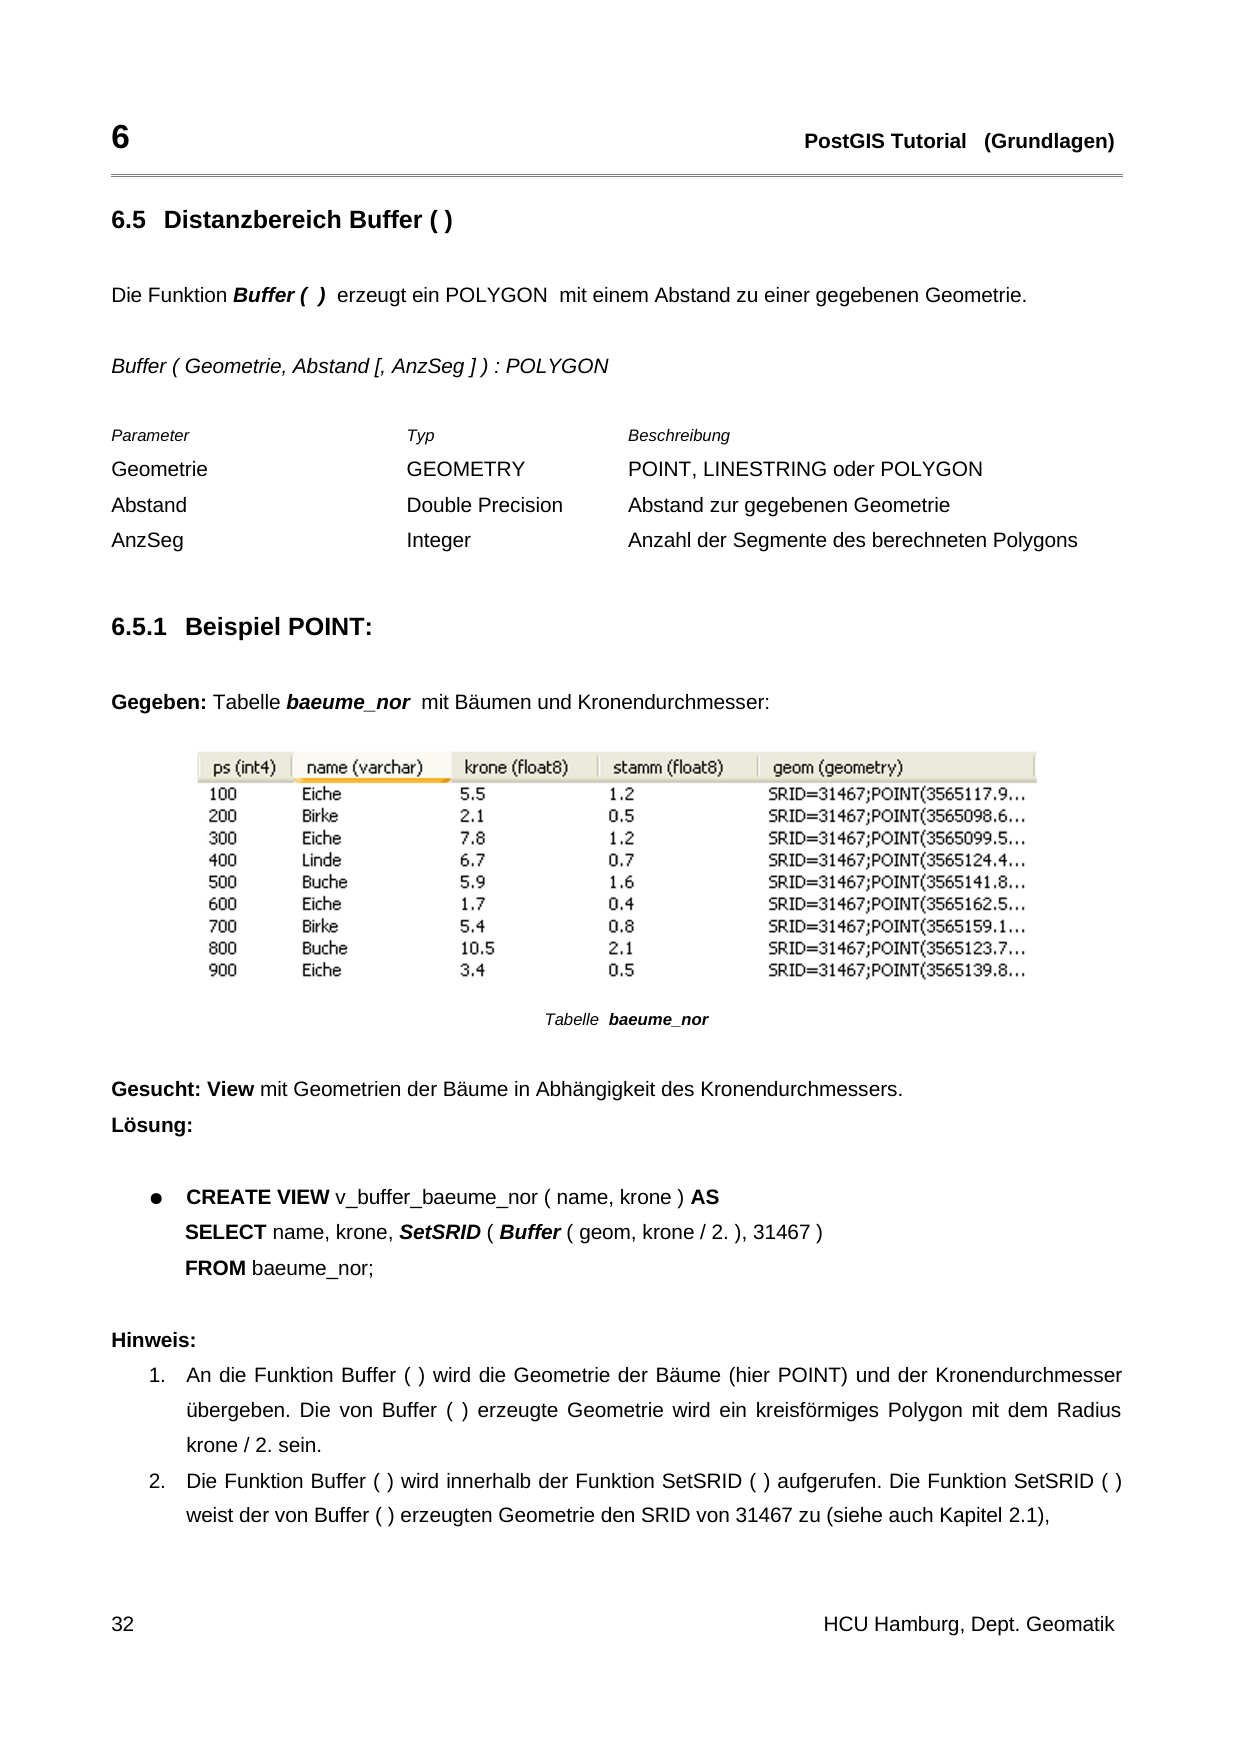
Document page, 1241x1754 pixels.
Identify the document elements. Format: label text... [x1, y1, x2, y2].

text Lösung: [111, 1114, 1123, 1137]
text Tabelle baeume_nor [111, 762, 1123, 1030]
list Die Funktion Buffer ( ) wird innerhalb der Funktion SetSRID ( ) aufgerufen. Die Funktion SetSRID ( ) weist der von Buffer ( ) erzeugten Geometrie den SRID von 31467 zu (siehe auch Kapitel 2.1), [148, 1469, 1123, 1527]
text Die Funktion Buffer ( ) erzeugt ein POLYGON mit einem Abstand zu einer gegebenen Geometrie. [111, 283, 1123, 307]
text FROM baeume_nor; [185, 1257, 1123, 1280]
text Gesucht: View mit Geometrien der Bäume in Abhängigkeit des Kronendurchmessers. [111, 1078, 1123, 1101]
text Buffer ( Geometrie, Abstand [, AnzSeg ] ) : POLYGON [111, 355, 1123, 378]
text Parameter Typ Beschreibung [111, 426, 1123, 445]
text Hinweis: [111, 1328, 1123, 1351]
list An die Funktion Buffer ( ) wird die Geometrie der Bäume (hier POINT) und der Kronendurchmesser übergeben. Die von Buffer ( ) erzeugte Geometrie wird ein kreisförmiges Polygon mit dem Radius krone / 2. sein. [148, 1364, 1123, 1457]
text Gegeben: Tabelle baeume_nor mit Bäumen und Kronendurchmesser: [111, 691, 1123, 714]
subtitle Beispiel POINT: [111, 613, 1123, 641]
list CREATE VIEW v_buffer_baeume_nor ( name, krone ) AS [148, 1185, 1123, 1208]
text SELECT name, krone, SetSRID ( Buffer ( geom, krone / 2. ), 31467 ) [185, 1221, 1123, 1244]
subtitle Distanzbereich Buffer ( ) [111, 206, 1123, 234]
text Abstand Double Precision Abstand zur gegebenen Geometrie [111, 493, 1123, 516]
picture [197, 749, 1037, 996]
text AnzSeg Integer Anzahl der Segmente des berechneten Polygons [111, 529, 1123, 552]
text Geometrie GEOMETRY POINT, LINESTRING oder POLYGON [111, 457, 1123, 481]
